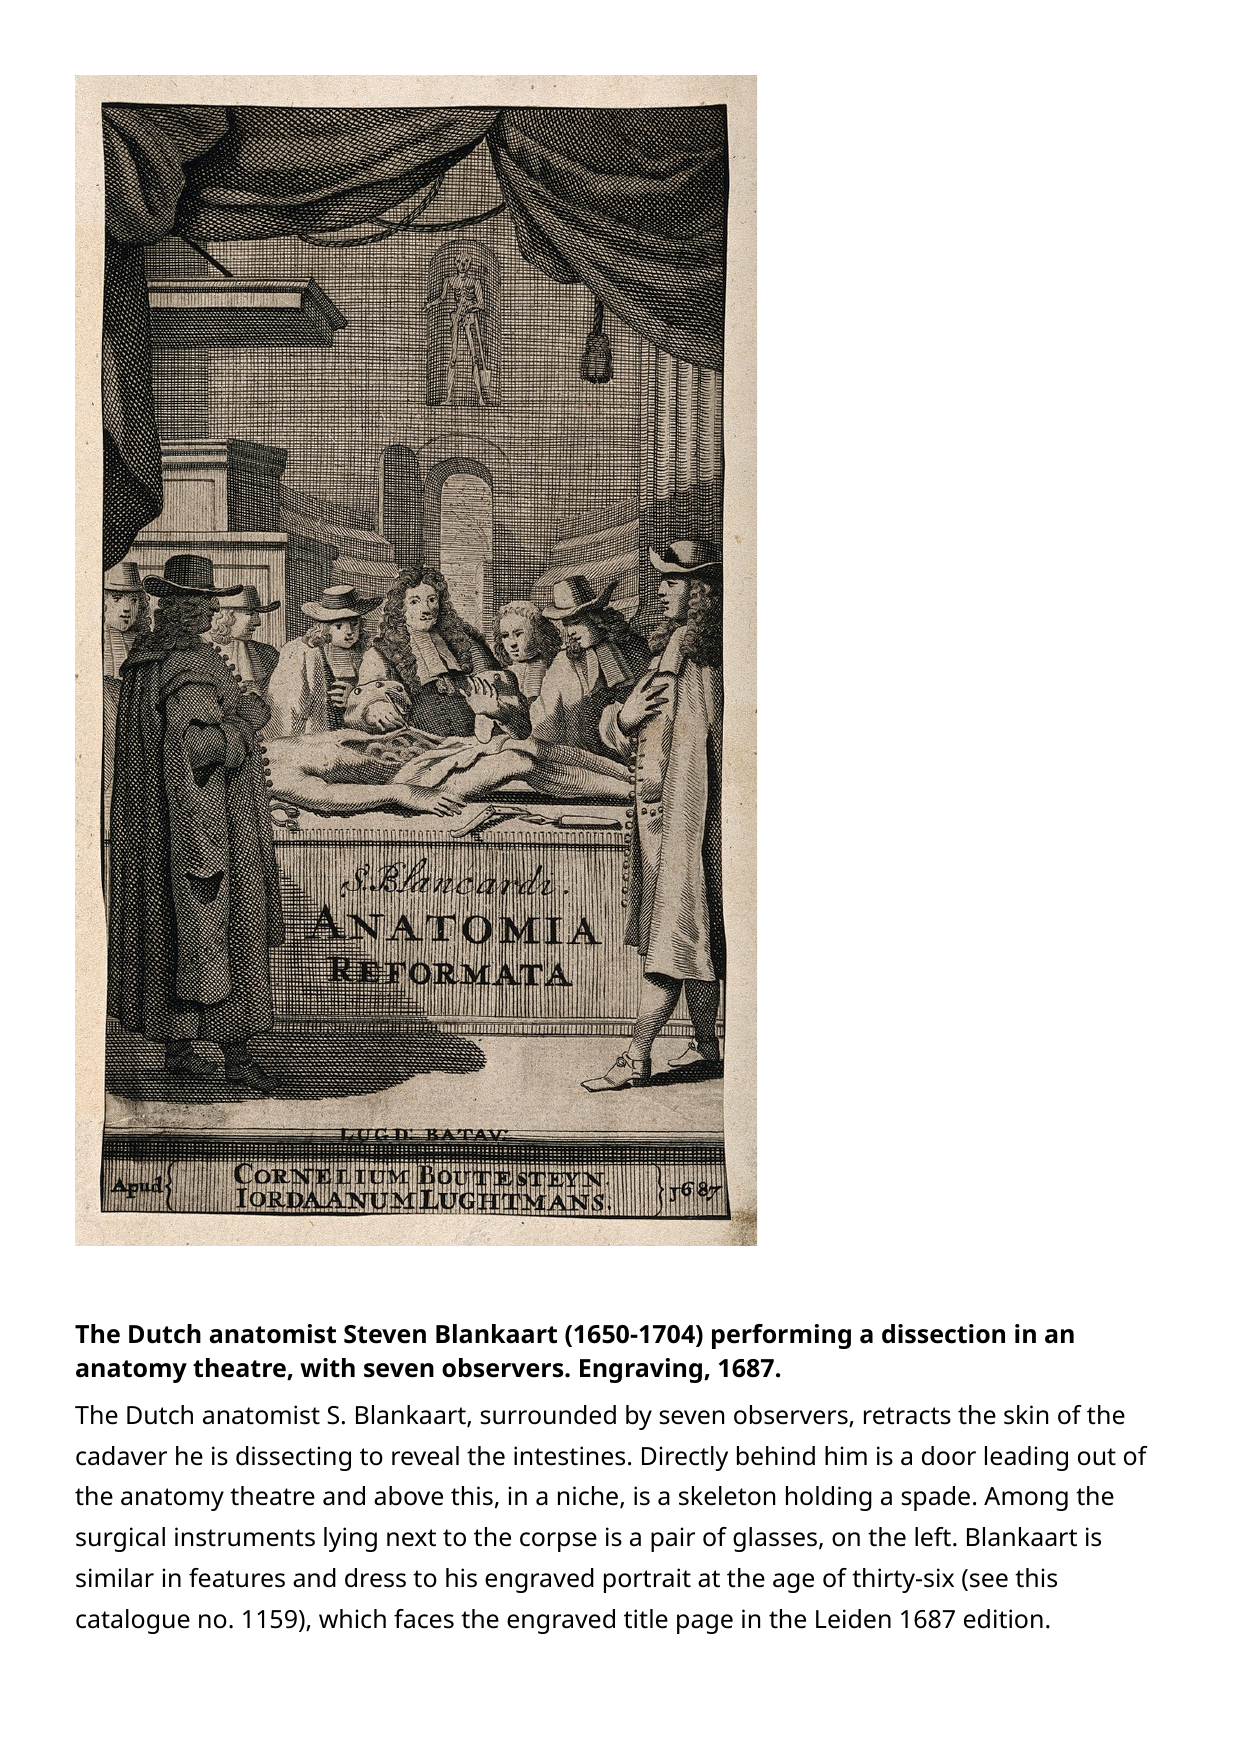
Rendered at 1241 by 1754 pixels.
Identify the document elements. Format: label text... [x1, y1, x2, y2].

subtitle The Dutch anatomist Steven Blankaart (1650-1704) performing a dissection in an anatomy theatre, with seven observers. Engraving, 1687. [75, 1317, 1165, 1385]
picture [75, 75, 758, 1246]
text The Dutch anatomist S. Blankaart, surrounded by seven observers, retracts the skin of the cadaver he is dissecting to reveal the intestines. Directly behind him is a door leading out of the anatomy theatre and above this, in a niche, is a skeleton holding a spade. Among the surgical instruments lying next to the corpse is a pair of glasses, on the left. Blankaart is similar in features and dress to his engraved portrait at the age of thirty-six (see this catalogue no. 1159), which faces the engraved title page in the Leiden 1687 edition. [75, 1397, 1165, 1636]
